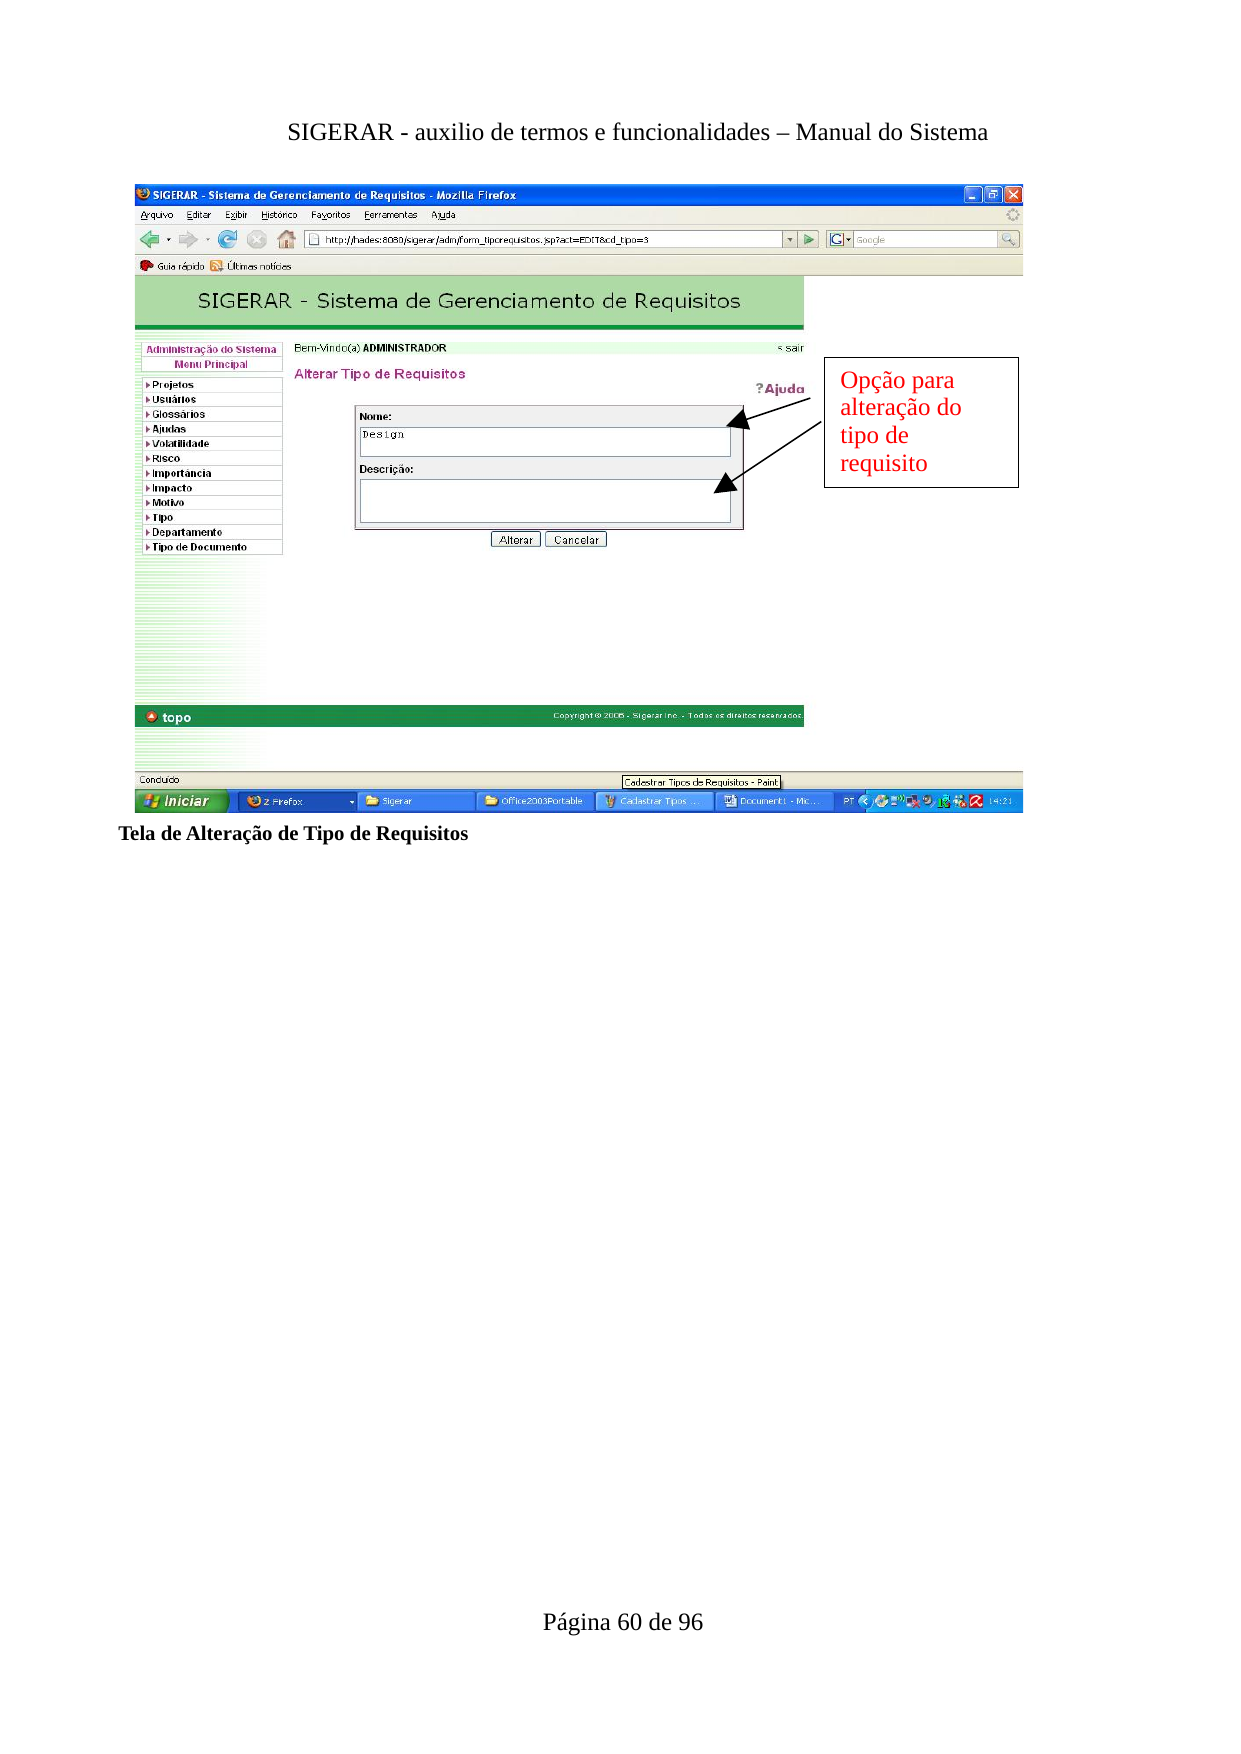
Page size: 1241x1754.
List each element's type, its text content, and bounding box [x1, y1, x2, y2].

text Tela de Alteração de Tipo de Requisitos [118, 822, 1134, 845]
text Opção para alteração do tipo de requisito [840, 366, 1002, 477]
picture [134, 184, 1024, 813]
